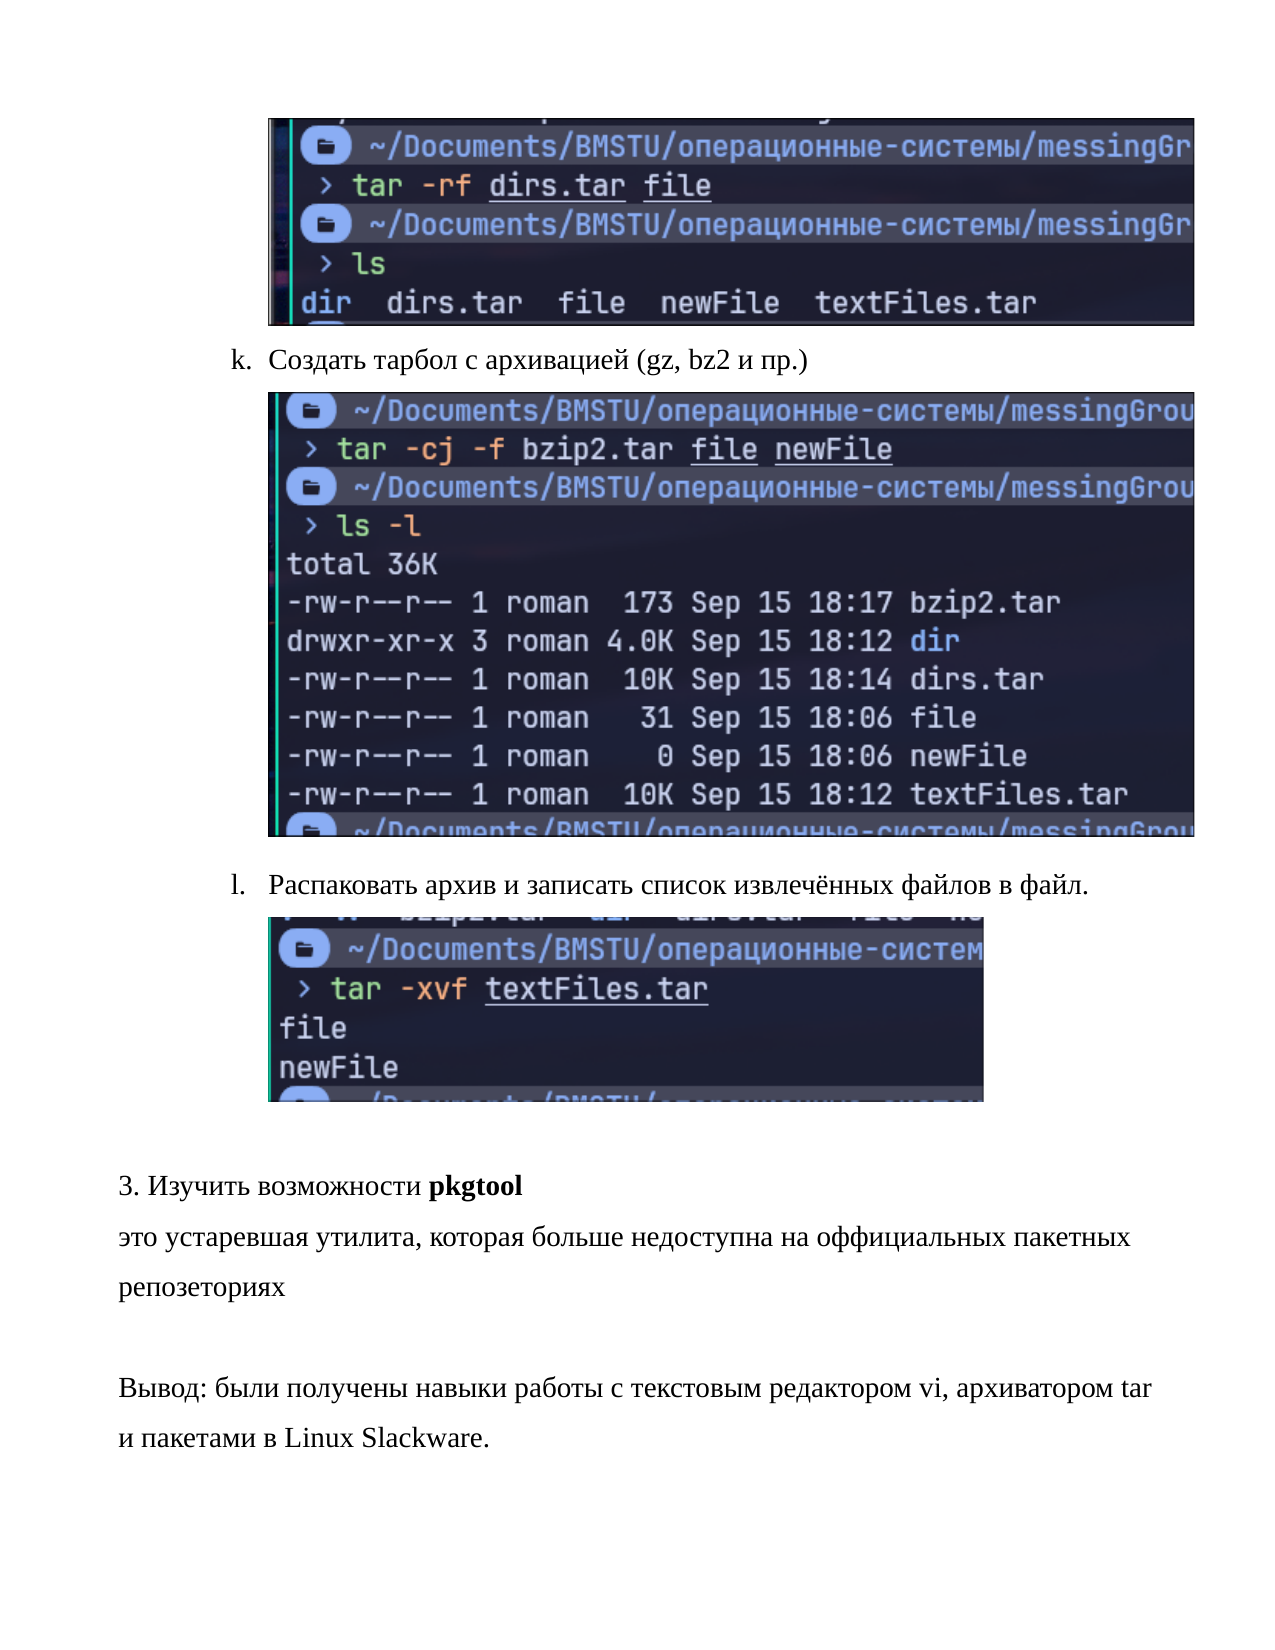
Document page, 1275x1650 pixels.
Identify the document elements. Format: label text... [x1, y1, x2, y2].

list Вывод: были получены навыки работы с текстовым редактором vi, архиватором tar и пакетами в Linux Slackware. [118, 1370, 1157, 1454]
picture [268, 392, 1195, 837]
picture [268, 917, 984, 1102]
list это устаревшая утилита, которая больше недоступна на оффициальных пакетных репозеториях [118, 1219, 1157, 1303]
picture [268, 118, 1195, 326]
list Распаковать архив и записать список извлечённых файлов в файл. [231, 867, 1157, 900]
list Создать тарбол с архивацией (gz, bz2 и пр.) [231, 342, 1157, 375]
list 3. Изучить возможности pkgtool [118, 1168, 1157, 1202]
